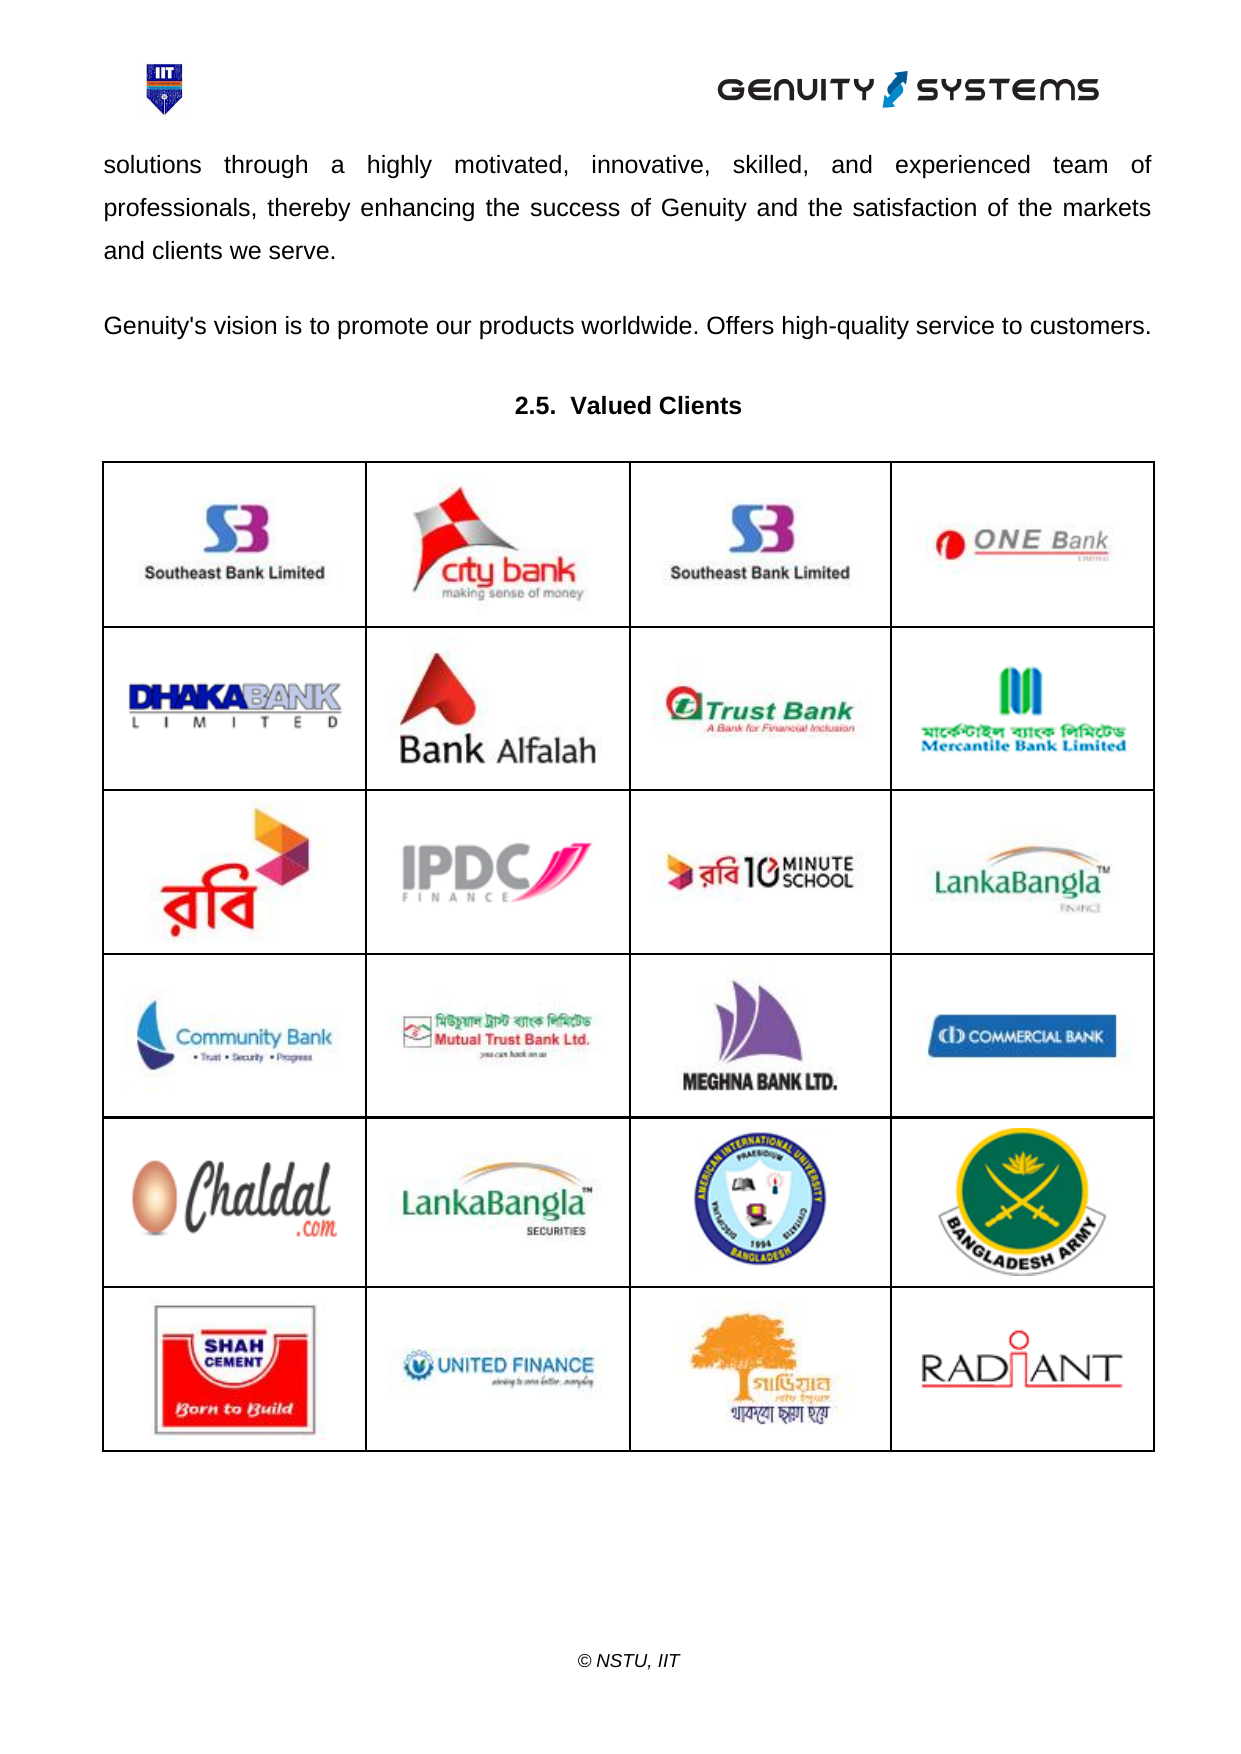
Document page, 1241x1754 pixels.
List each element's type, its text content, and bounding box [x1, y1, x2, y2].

table_header [631, 463, 890, 626]
table_cell [892, 1119, 1153, 1286]
picture [388, 1298, 608, 1440]
table_cell [367, 628, 629, 789]
picture [651, 1128, 870, 1270]
table_cell [367, 1288, 629, 1450]
picture [913, 1128, 1132, 1276]
table_cell [892, 1288, 1153, 1450]
picture [137, 62, 192, 117]
picture [125, 473, 344, 615]
picture [125, 801, 344, 943]
picture [651, 1298, 870, 1440]
picture [388, 1128, 608, 1270]
table_cell [892, 628, 1153, 789]
table_cell [892, 791, 1153, 953]
table_header [892, 463, 1153, 626]
picture [651, 801, 870, 943]
picture [913, 1298, 1132, 1440]
table_cell [367, 791, 629, 953]
table_header [367, 463, 629, 626]
picture [125, 1298, 344, 1440]
picture [913, 801, 1132, 943]
text Genuity's vision is to promote our products worldwide. Offers high-quality service to customers. [103, 311, 1153, 339]
picture [125, 1128, 344, 1270]
picture [125, 965, 344, 1106]
table_cell [631, 791, 890, 953]
picture [388, 965, 608, 1106]
text solutions through a highly motivated, innovative, skilled, and experienced team of professionals, thereby enhancing the success of Genuity and the satisfaction of the markets and clients we serve. [103, 150, 1153, 265]
picture [913, 965, 1132, 1106]
table_cell [104, 1119, 365, 1286]
picture [913, 638, 1132, 779]
table_header [104, 463, 365, 626]
table_cell [631, 1288, 890, 1450]
picture [388, 801, 608, 943]
picture [651, 638, 870, 779]
table_cell [367, 1119, 629, 1286]
picture [388, 473, 608, 615]
subtitle 2.5. Valued Clients [103, 391, 1153, 420]
picture [714, 70, 1101, 108]
picture [651, 965, 870, 1106]
picture [388, 638, 608, 779]
table_cell [631, 1119, 890, 1286]
table_cell [631, 628, 890, 789]
picture [125, 638, 344, 779]
table_cell [631, 955, 890, 1116]
table_cell [104, 628, 365, 789]
picture [651, 473, 870, 615]
table_cell [104, 1288, 365, 1450]
picture [913, 473, 1132, 615]
table_cell [367, 955, 629, 1116]
table_cell [892, 955, 1153, 1116]
table_cell [104, 791, 365, 953]
table_cell [104, 955, 365, 1116]
